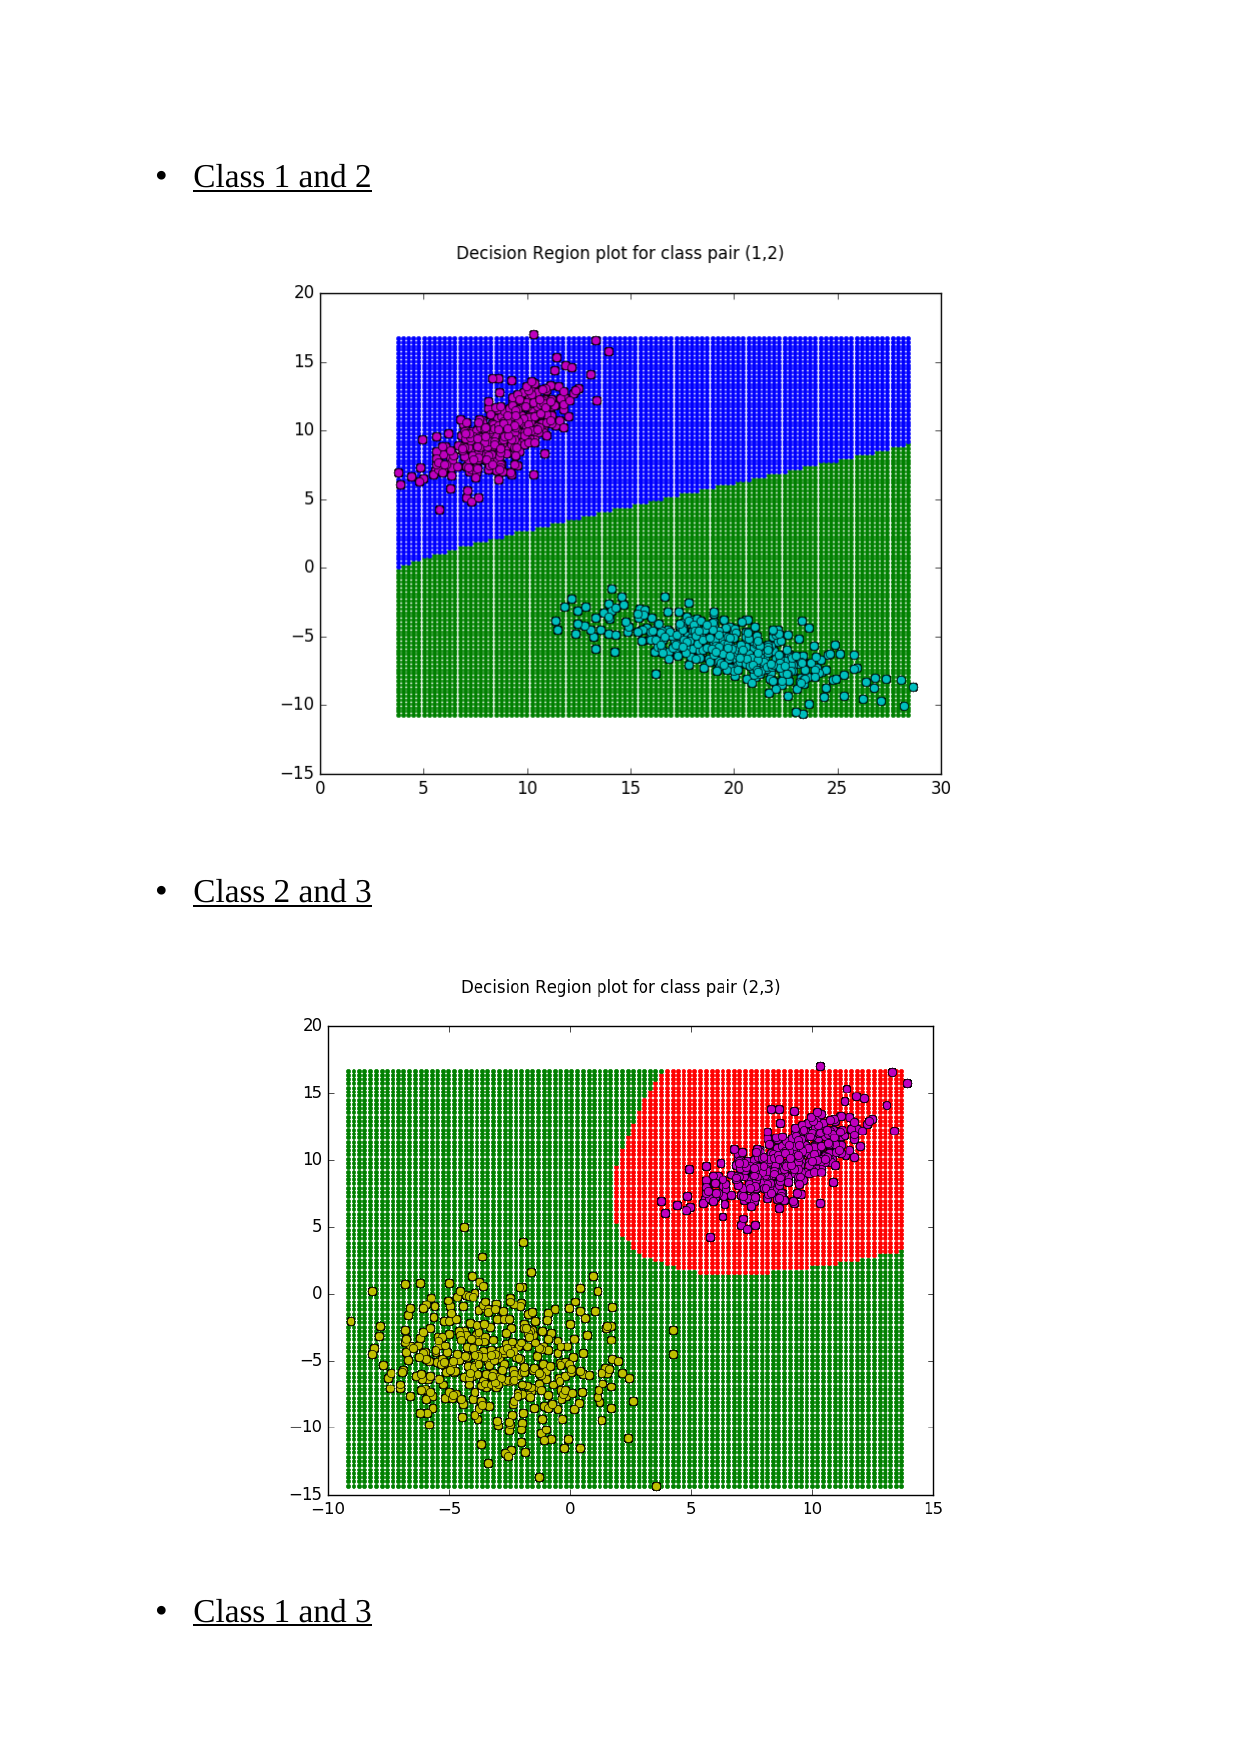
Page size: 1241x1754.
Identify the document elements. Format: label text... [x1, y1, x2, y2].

list Class 2 and 3 [156, 871, 1122, 910]
list Class 1 and 3 [156, 1591, 1122, 1629]
picture [220, 233, 1021, 834]
list Class 1 and 2 [156, 156, 1122, 195]
picture [230, 967, 1011, 1553]
